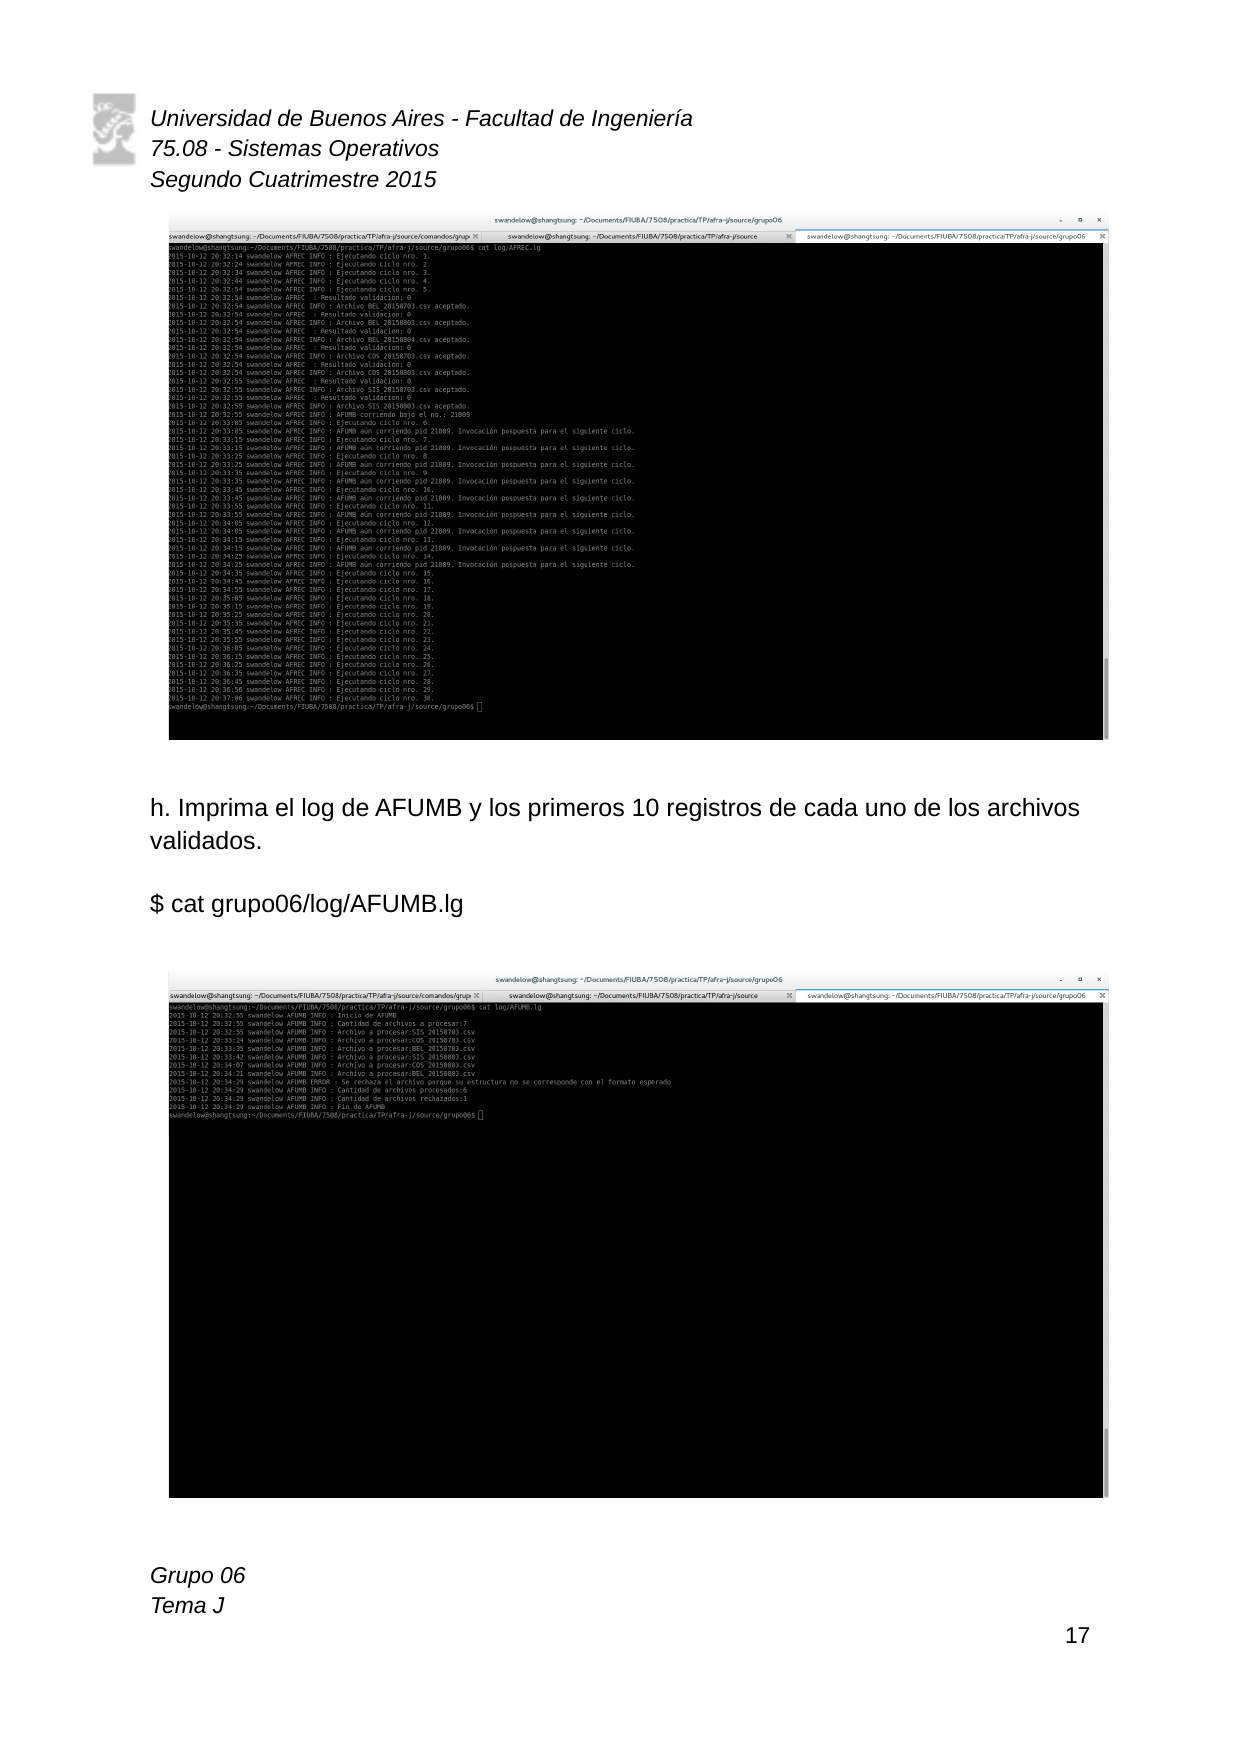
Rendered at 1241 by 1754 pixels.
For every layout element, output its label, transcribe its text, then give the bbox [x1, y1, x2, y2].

picture [168, 210, 1109, 740]
picture [92, 92, 143, 169]
picture [168, 971, 1109, 1498]
text $ cat grupo06/log/AFUMB.lg [150, 889, 1090, 918]
text validados. [150, 826, 1090, 854]
text h. Imprima el log de AFUMB y los primeros 10 registros de cada uno de los archivos [150, 793, 1090, 821]
